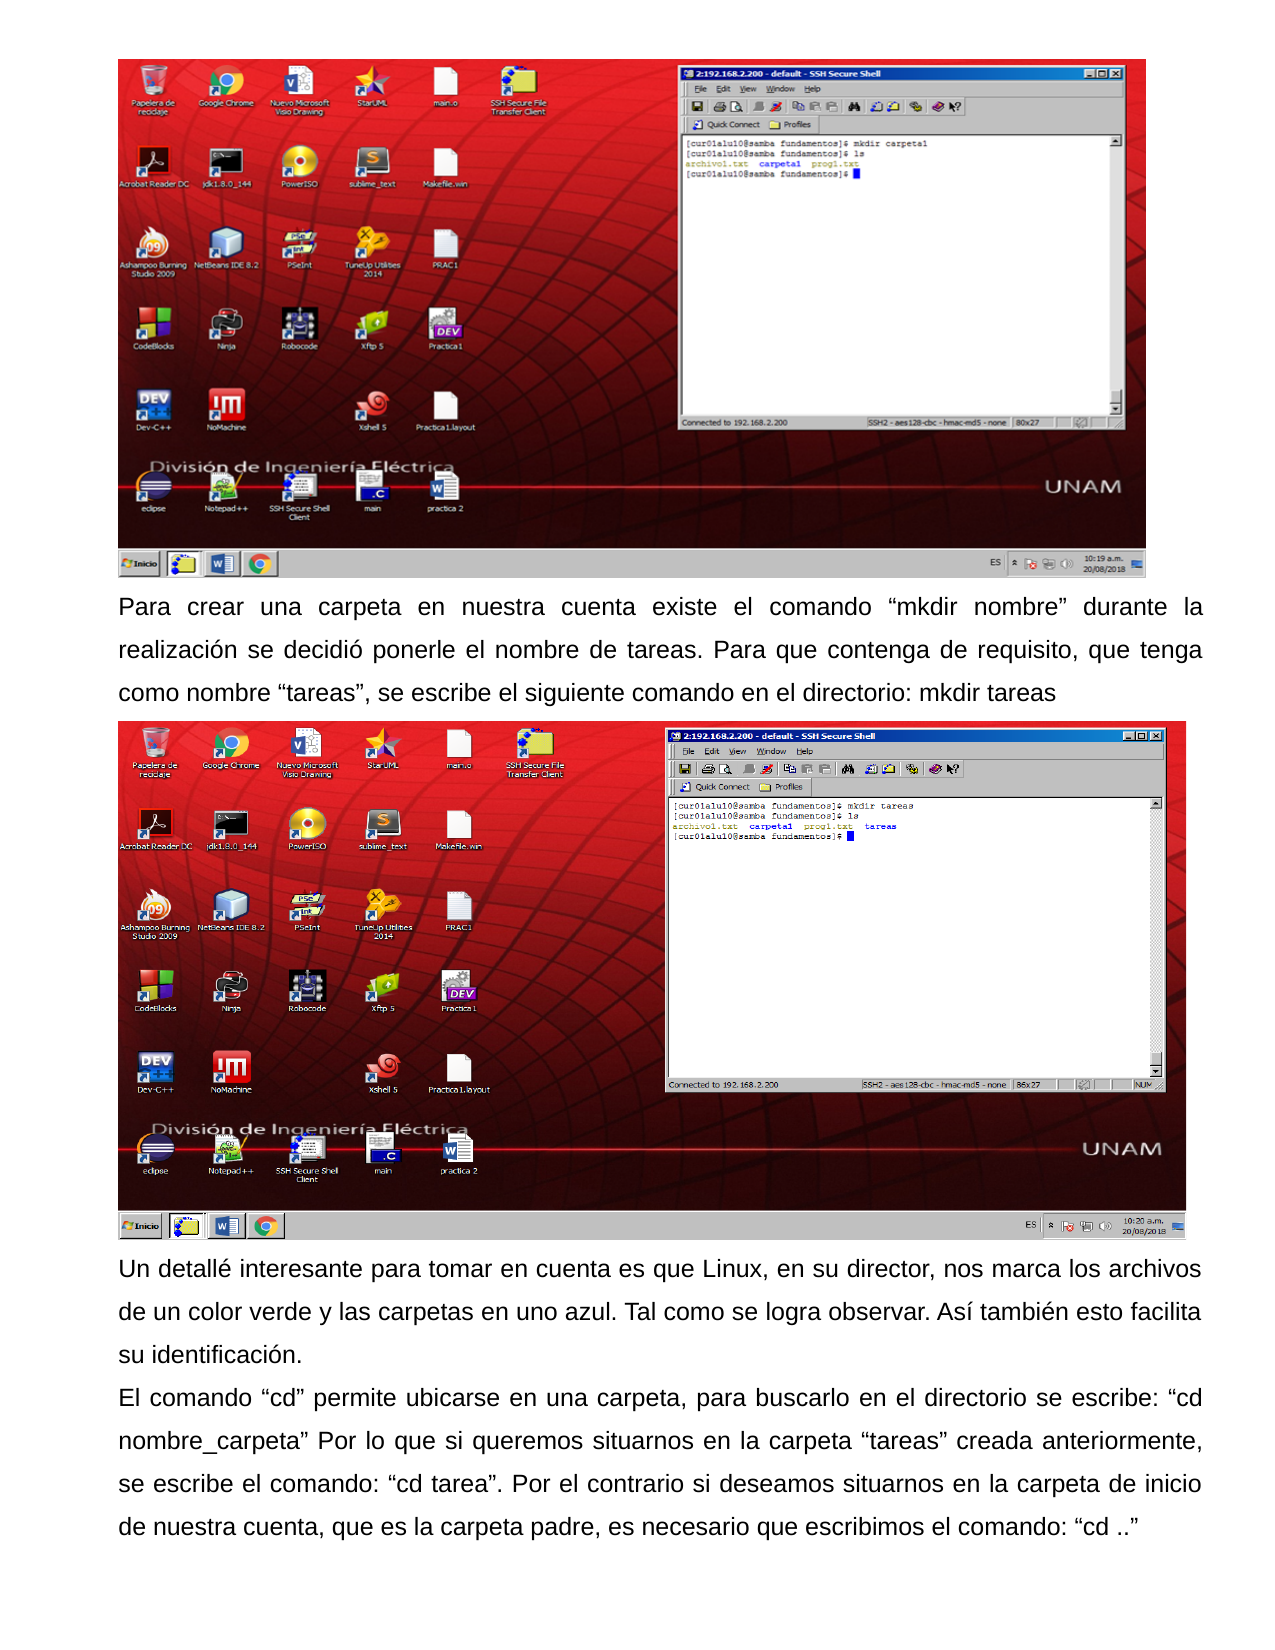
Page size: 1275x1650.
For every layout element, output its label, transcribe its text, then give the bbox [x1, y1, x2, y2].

text El comando “cd” permite ubicarse en una carpeta, para buscarlo en el directorio se escribe: “cd nombre_carpeta” Por lo que si queremos situarnos en la carpeta “tareas” creada anteriormente, se escribe el comando: “cd tarea”. Por el contrario si deseamos situarnos en la carpeta de inicio de nuestra cuenta, que es la carpeta padre, es necesario que escribimos el comando: “cd ..” [118, 1383, 1205, 1541]
text Para crear una carpeta en nuestra cuenta existe el comando “mkdir nombre” durante la realización se decidió ponerle el nombre de tareas. Para que contenga de requisito, que tenga como nombre “tareas”, se escribe el siguiente comando en el directorio: mkdir tareas [118, 592, 1205, 707]
text Un detallé interesante para tomar en cuenta es que Linux, en su director, nos marca los archivos de un color verde y las carpetas en uno azul. Tal como se logra observar. Así también esto facilita su identificación. [118, 1253, 1205, 1368]
